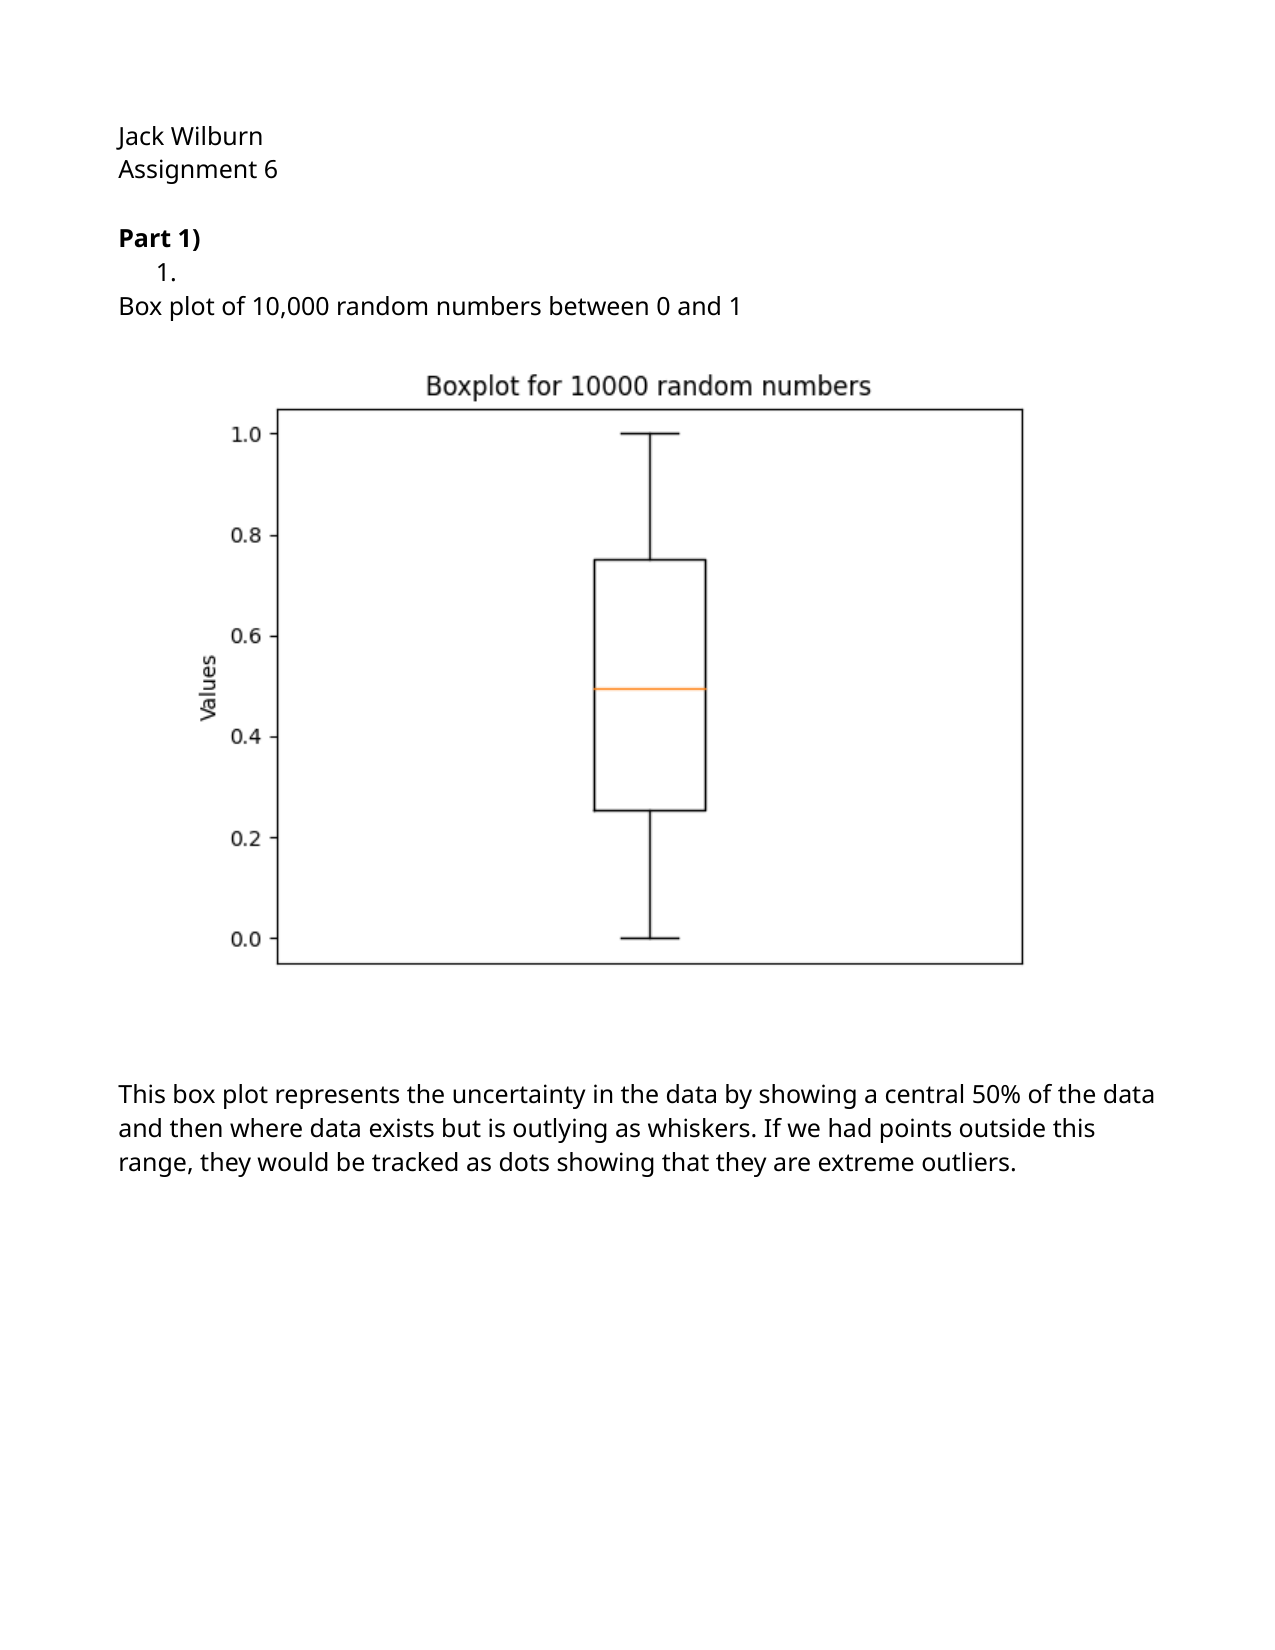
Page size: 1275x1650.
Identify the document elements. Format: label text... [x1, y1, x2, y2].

text This box plot represents the uncertainty in the data by showing a central 50% of the data and then where data exists but is outlying as whiskers. If we had points outside this range, they would be tracked as dots showing that they are extreme outliers. [118, 1077, 1157, 1179]
picture [157, 322, 1118, 1043]
text Jack Wilburn [118, 118, 1157, 152]
text Part 1) [118, 220, 1157, 254]
text Box plot of 10,000 random numbers between 0 and 1 [118, 288, 1157, 322]
text Assignment 6 [118, 152, 1157, 186]
